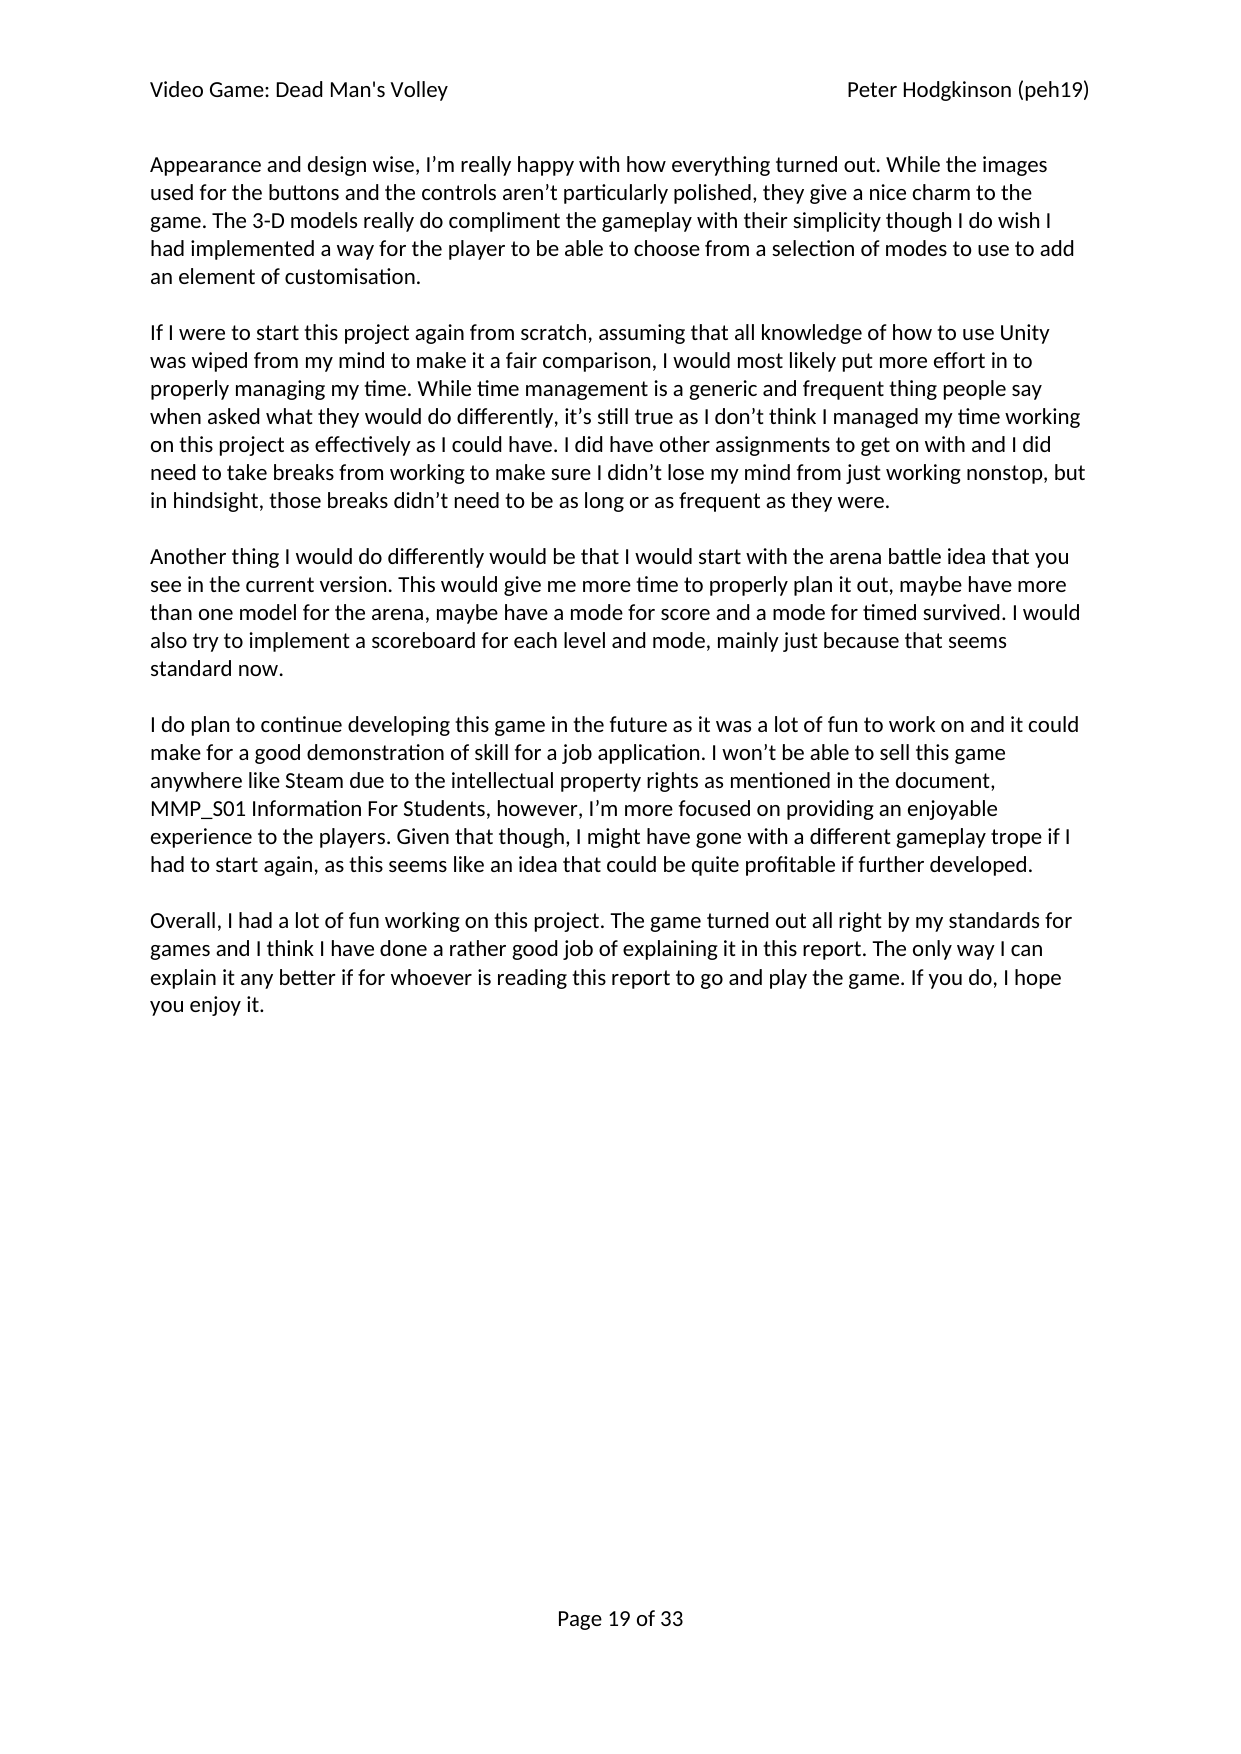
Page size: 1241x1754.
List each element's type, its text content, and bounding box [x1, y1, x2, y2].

text If I were to start this project again from scratch, assuming that all knowledge of how to use Unity was wiped from my mind to make it a fair comparison, I would most likely put more effort in to properly managing my time. While time management is a generic and frequent thing people say when asked what they would do differently, it’s still true as I don’t think I managed my time working on this project as effectively as I could have. I did have other assignments to get on with and I did need to take breaks from working to make sure I didn’t lose my mind from just working nonstop, but in hindsight, those breaks didn’t need to be as long or as frequent as they were. [150, 318, 1090, 514]
text Appearance and design wise, I’m really happy with how everything turned out. While the images used for the buttons and the controls aren’t particularly polished, they give a nice charm to the game. The 3-D models really do compliment the gameplay with their simplicity though I do wish I had implemented a way for the player to be able to choose from a selection of modes to use to add an element of customisation. [150, 150, 1090, 290]
text Overall, I had a lot of fun working on this project. The game turned out all right by my standards for games and I think I have done a rather good job of explaining it in this report. The only way I can explain it any better if for whoever is reading this report to go and play the game. If you do, I hope you enjoy it. [150, 907, 1090, 1019]
text I do plan to continue developing this game in the future as it was a lot of fun to work on and it could make for a good demonstration of skill for a job application. I won’t be able to sell this game anywhere like Steam due to the intellectual property rights as mentioned in the document, MMP_S01 Information For Students, however, I’m more focused on providing an enjoyable experience to the players. Given that though, I might have gone with a different gameplay trope if I had to start again, as this seems like an idea that could be quite profitable if further developed. [150, 710, 1090, 878]
text Another thing I would do differently would be that I would start with the arena battle idea that you see in the current version. This would give me more time to properly plan it out, maybe have more than one model for the arena, maybe have a mode for score and a mode for timed survived. I would also try to implement a scoreboard for each level and mode, mainly just because that seems standard now. [150, 542, 1090, 682]
